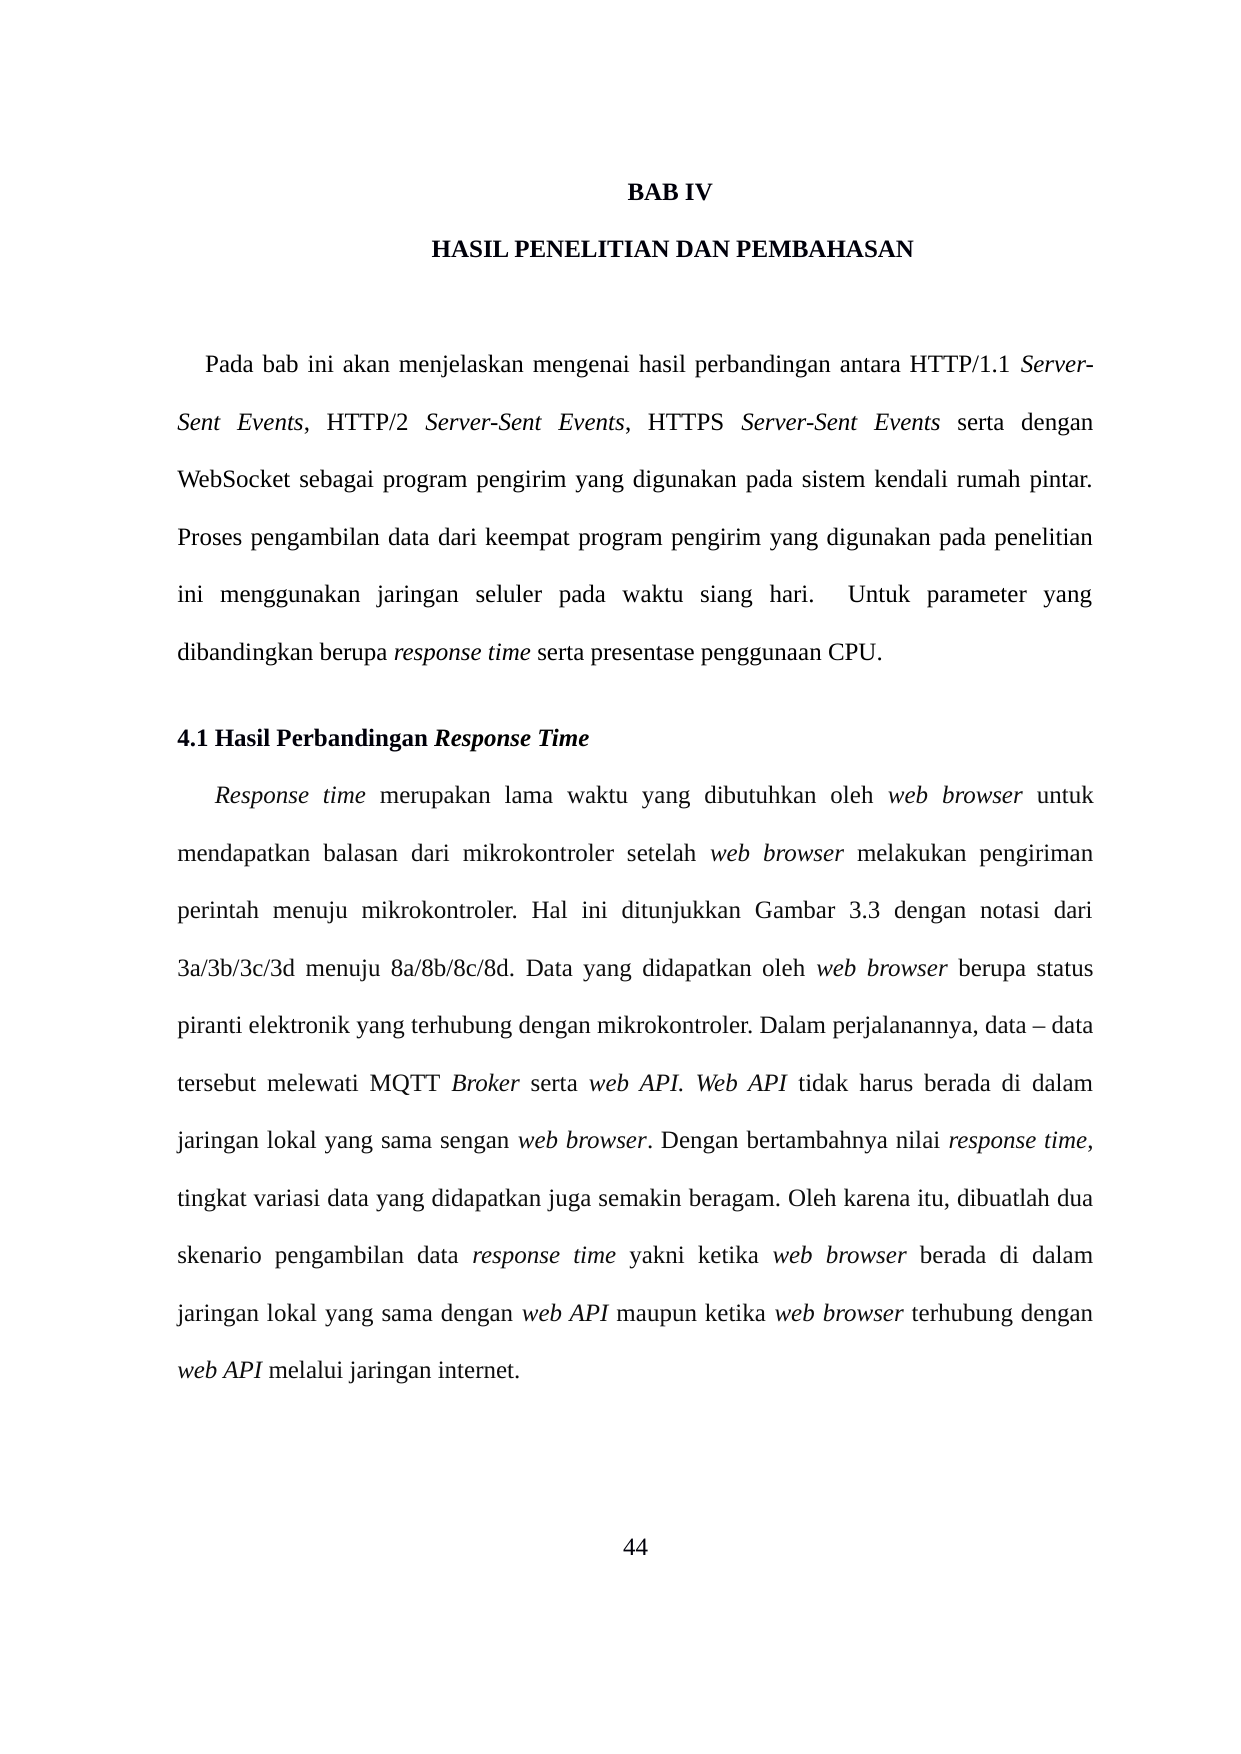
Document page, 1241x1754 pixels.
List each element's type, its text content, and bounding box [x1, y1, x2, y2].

text Response time merupakan lama waktu yang dibutuhkan oleh web browser untuk mendapatkan balasan dari mikrokontroler setelah web browser melakukan pengiriman perintah menuju mikrokontroler. Hal ini ditunjukkan Gambar 3.3 dengan notasi dari 3a/3b/3c/3d menuju 8a/8b/8c/8d. Data yang didapatkan oleh web browser berupa status piranti elektronik yang terhubung dengan mikrokontroler. Dalam perjalanannya, data – data tersebut melewati MQTT Broker serta web API. Web API tidak harus berada di dalam jaringan lokal yang sama sengan web browser. Dengan bertambahnya nilai response time, tingkat variasi data yang didapatkan juga semakin beragam. Oleh karena itu, dibuatlah dua skenario pengambilan data response time yakni ketika web browser berada di dalam jaringan lokal yang sama dengan web API maupun ketika web browser terhubung dengan web API melalui jaringan internet. [177, 780, 1093, 1384]
subtitle 4.1 Hasil Perbandingan Response Time [177, 723, 1093, 752]
text Pada bab ini akan menjelaskan mengenai hasil perbandingan antara HTTP/1.1 Server-Sent Events, HTTP/2 Server-Sent Events, HTTPS Server-Sent Events serta dengan WebSocket sebagai program pengirim yang digunakan pada sistem kendali rumah pintar. Proses pengambilan data dari keempat program pengirim yang digunakan pada penelitian ini menggunakan jaringan seluler pada waktu siang hari. Untuk parameter yang dibandingkan berupa response time serta presentase penggunaan CPU. [177, 349, 1093, 666]
subtitle BAB IV HASIL PENELITIAN DAN PEMBAHASAN [252, 177, 1093, 263]
